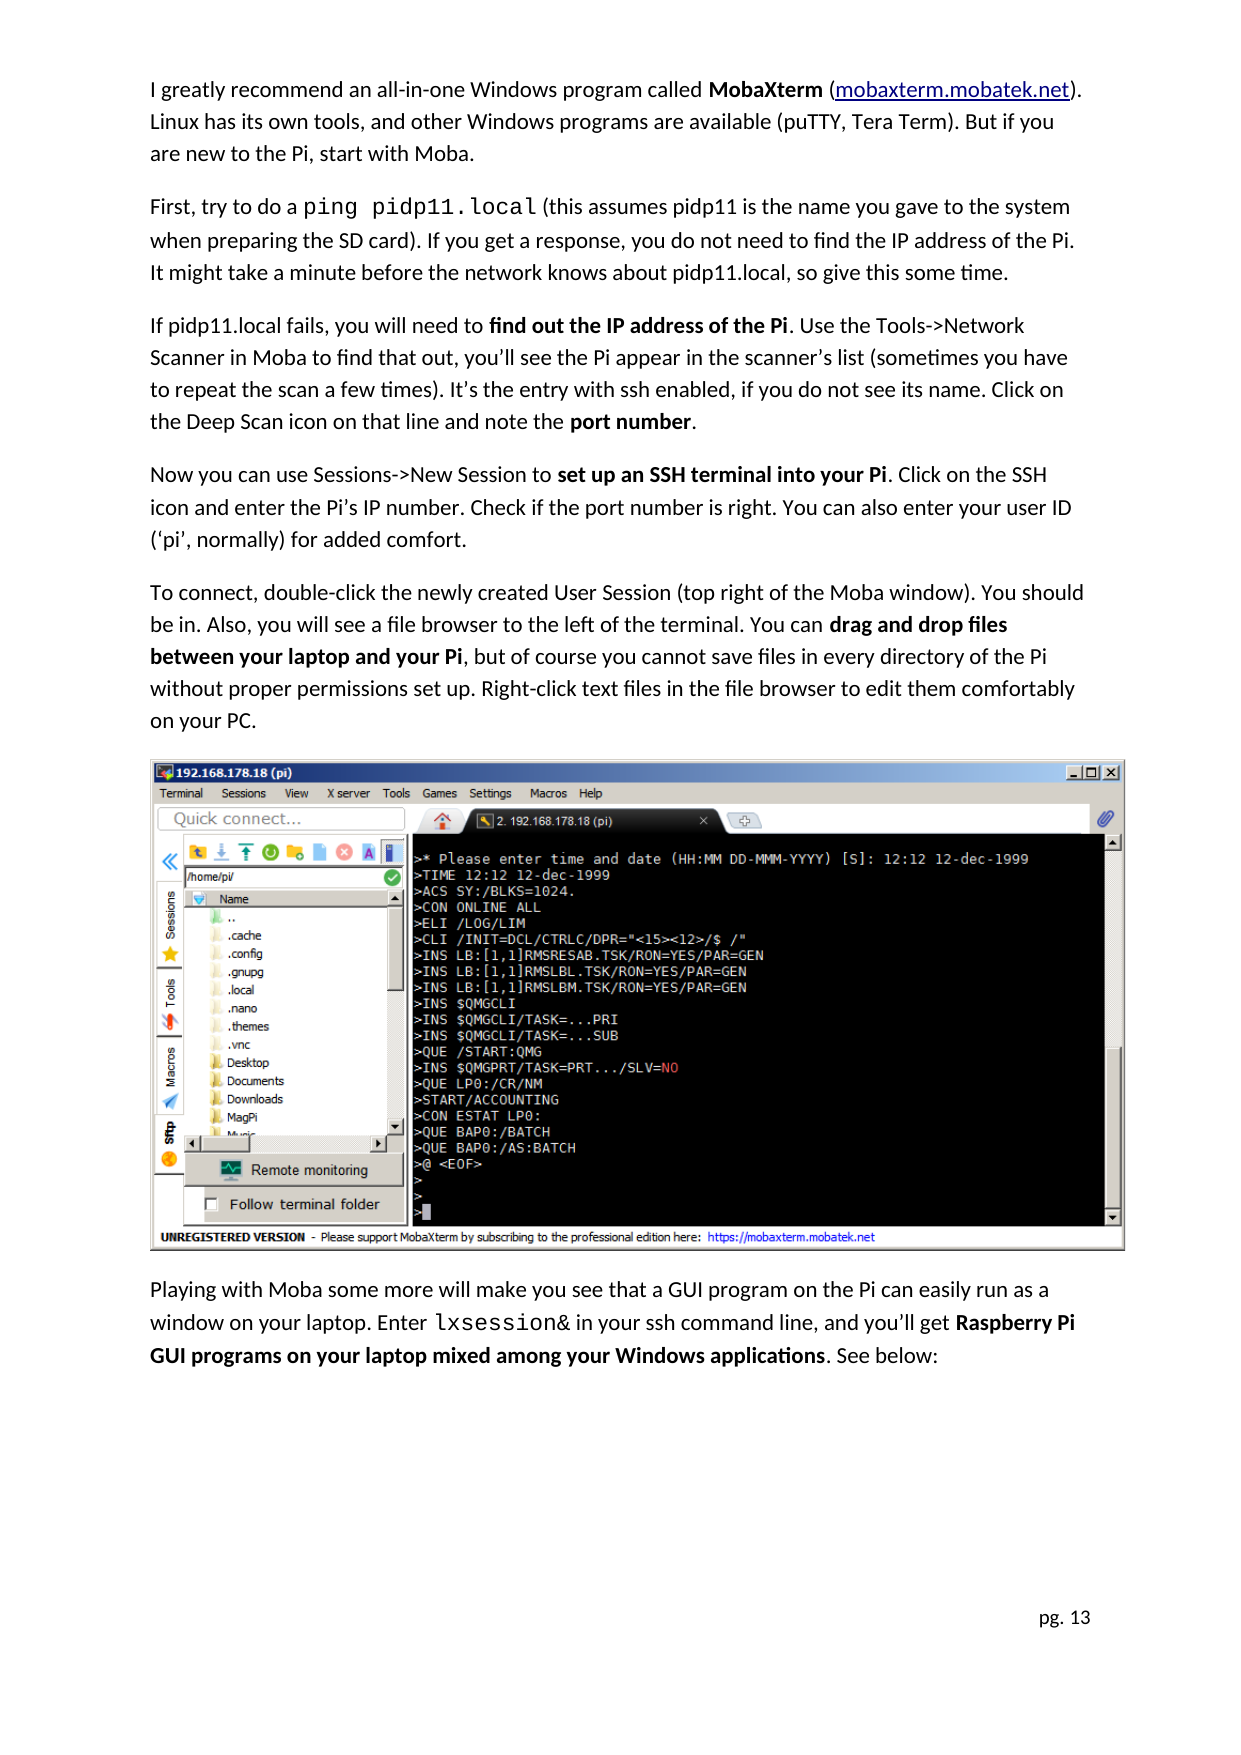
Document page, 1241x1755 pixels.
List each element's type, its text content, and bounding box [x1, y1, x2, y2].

text If pidp11.local fails, you will need to find out the IP address of the Pi. Use the Tools->Network Scanner in Moba to find that out, you’ll see the Pi appear in the scanner’s list (sometimes you have to repeat the scan a few times). It’s the entry with ssh enabled, if you do not see its name. Click on the Deep Scan icon on that line and note the port number. [150, 311, 1090, 436]
text Now you can use Sessions->New Session to set up an SSH terminal into your Pi. Click on the SSH icon and enter the Pi’s IP number. Check if the port number is right. You can also enter your user ID (‘pi’, normally) for added comfort. [150, 461, 1090, 553]
text First, try to do a ping pidp11.local (this assumes pidp11 is the name you gave to the system when preparing the SD card). If you get a response, you do not need to find the IP address of the Pi. It might take a minute before the network knows about pidp11.local, so give this some time. [150, 192, 1090, 286]
picture [150, 759, 1125, 1251]
text To connect, double-click the newly created User Session (top right of the Moba window). You should be in. Also, you will see a file browser to the left of the terminal. You can drag and drop files between your laptop and your Pi, but of course you cannot save files in every directory of the Pi without proper permissions set up. Right-click text files in the file browser to edit them comfortably on your PC. [150, 578, 1090, 735]
text I greatly recommend an all-in-one Windows program called MobaXterm (mobaxterm.mobatek.net). Linux has its own tools, and other Windows programs are available (puTTY, Tera Term). But if you are new to the Pi, start with Moba. [150, 75, 1090, 167]
text Playing with Moba some more will make you see that a GUI program on the Pi can easily run as a window on your laptop. Enter lxsession& in your ssh command line, and you’ll get Raspberry Pi GUI programs on your laptop mixed among your Windows applications. See below: [150, 1275, 1090, 1369]
